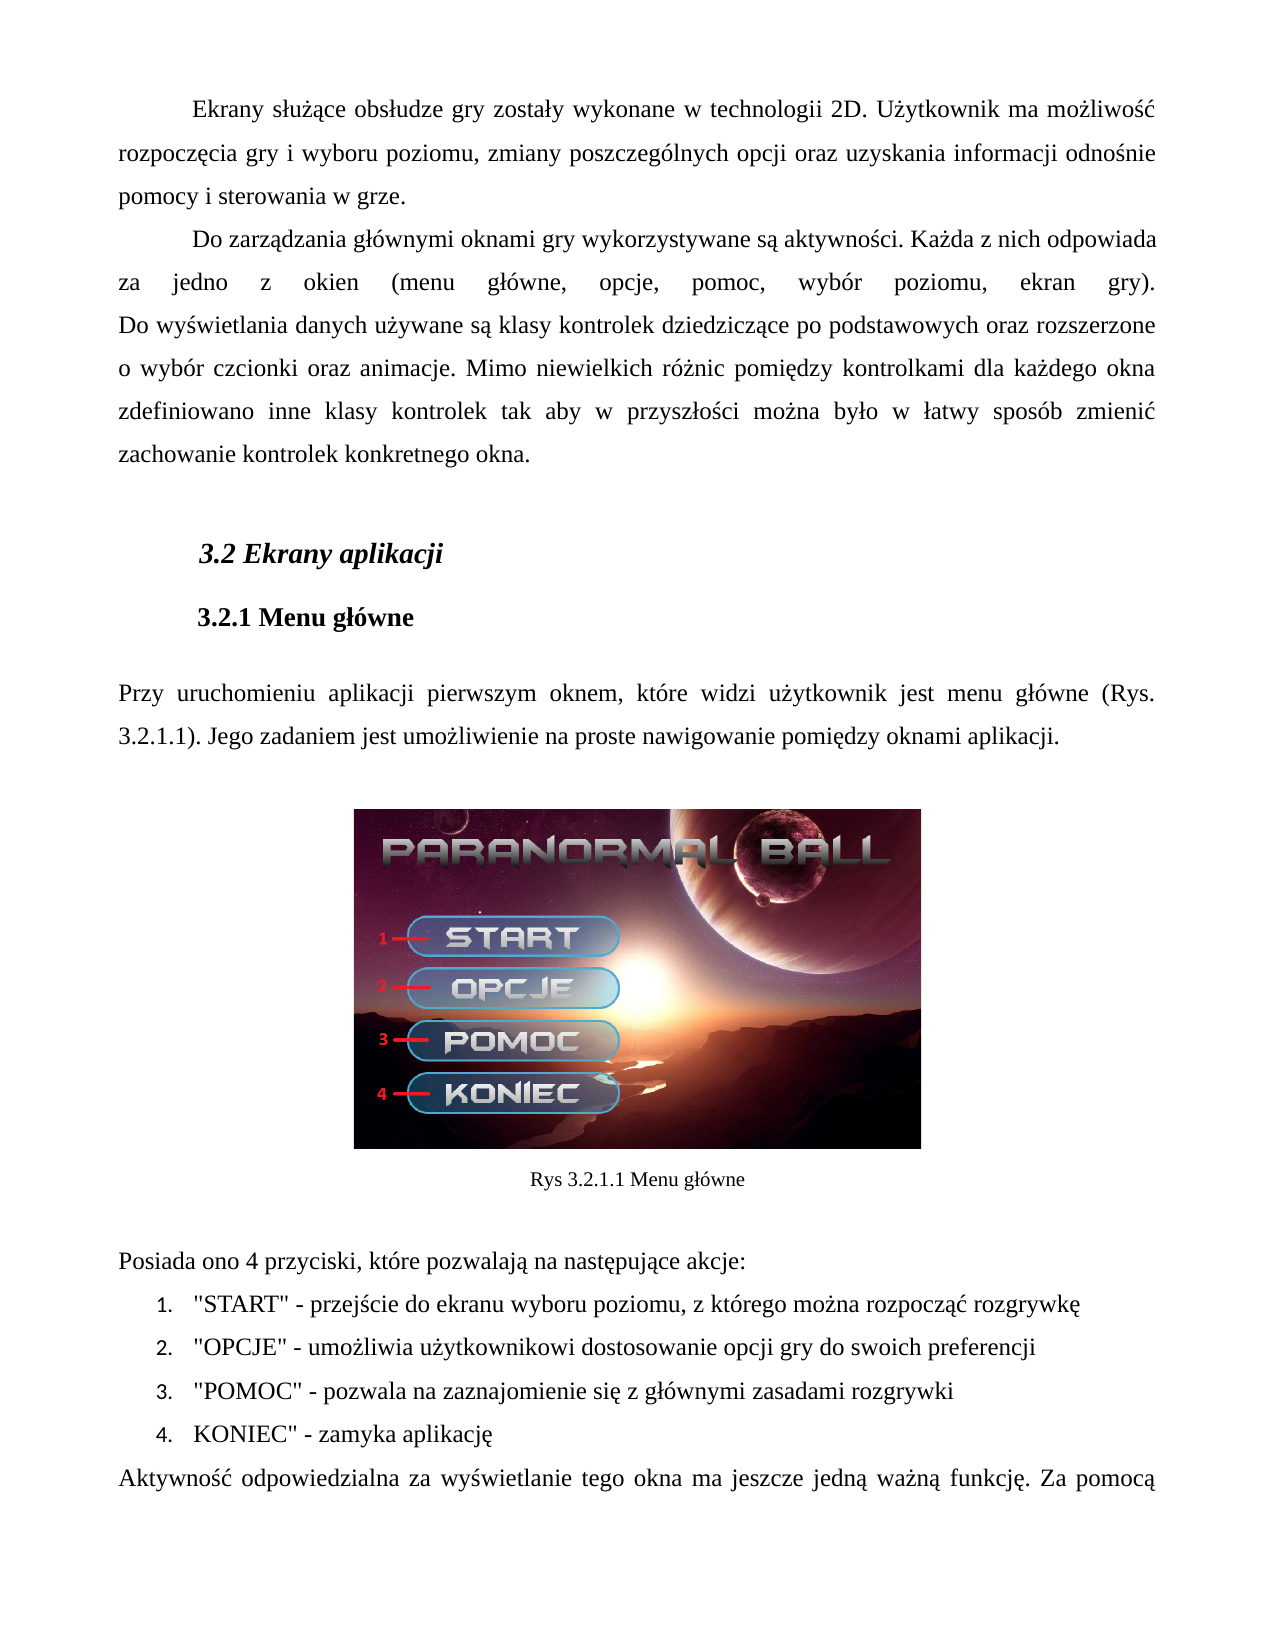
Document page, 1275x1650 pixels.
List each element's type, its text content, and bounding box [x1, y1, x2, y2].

list KONIEC" - zamyka aplikację [156, 1419, 1157, 1448]
text Ekrany służące obsłudze gry zostały wykonane w technologii 2D. Użytkownik ma możliwość rozpoczęcia gry i wyboru poziomu, zmiany poszczególnych opcji oraz uzyskania informacji odnośnie pomocy i sterowania w grze. [118, 94, 1157, 209]
list "START" - przejście do ekranu wyboru poziomu, z którego można rozpocząć rozgrywkę [156, 1289, 1157, 1318]
list "POMOC" - pozwala na zaznajomienie się z głównymi zasadami rozgrywki [156, 1376, 1157, 1405]
list Aktywność odpowiedzialna za wyświetlanie tego okna ma jeszcze jedną ważną funkcję. Za pomocą [118, 1463, 1157, 1492]
text Do zarządzania głównymi oknami gry wykorzystywane są aktywności. Każda z nich odpowiada za jedno z okien (menu główne, opcje, pomoc, wybór poziomu, ekran gry). Do wyświetlania danych używane są klasy kontrolek dziedziczące po podstawowych oraz rozszerzone o wybór czcionki oraz animacje. Mimo niewielkich różnic pomiędzy kontrolkami dla każdego okna zdefiniowano inne klasy kontrolek tak aby w przyszłości można było w łatwy sposób zmienić zachowanie kontrolek konkretnego okna. [118, 224, 1157, 468]
subtitle Ekrany aplikacji [192, 536, 1157, 570]
text Rys 3.2.1.1 Menu główne [118, 1167, 1157, 1191]
subtitle Menu główne [191, 601, 1157, 632]
text Przy uruchomieniu aplikacji pierwszym oknem, które widzi użytkownik jest menu główne (Rys. 3.2.1.1). Jego zadaniem jest umożliwienie na proste nawigowanie pomiędzy oknami aplikacji. [118, 678, 1157, 750]
picture [353, 809, 922, 1149]
text Posiada ono 4 przyciski, które pozwalają na następujące akcje: [118, 1246, 1157, 1274]
list "OPCJE" - umożliwia użytkownikowi dostosowanie opcji gry do swoich preferencji [156, 1332, 1157, 1361]
